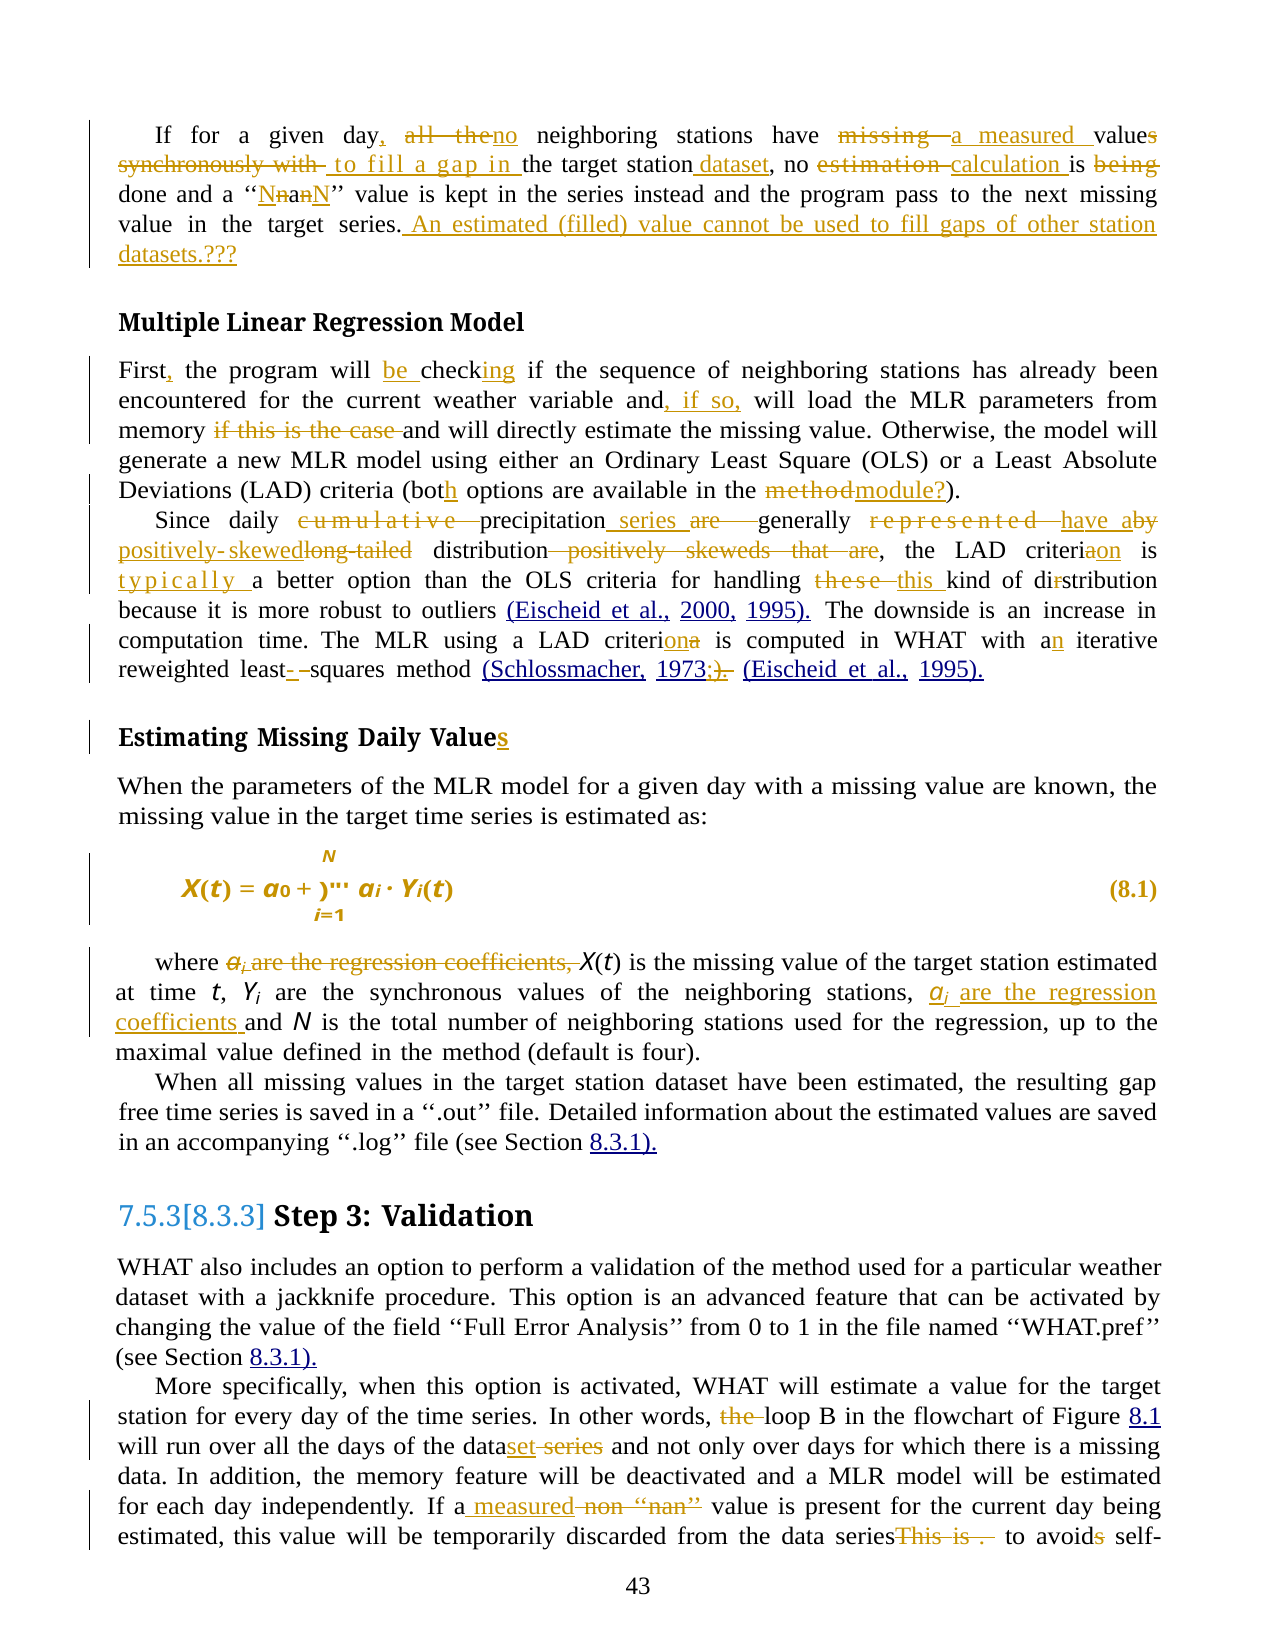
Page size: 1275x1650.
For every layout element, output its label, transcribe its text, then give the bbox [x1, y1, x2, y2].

subtitle Multiple Linear Regression Model [118, 304, 1173, 338]
text where X(t) is the missing value of the target station estimated at time t, Yi are the synchronous values of the neighboring stations, ai are the regression coefficients and N is the total number of neighboring stations used for the regression, up to the maximal value defined in the method (default is four). [115, 947, 1158, 1067]
text N [311, 853, 346, 865]
subtitle Estimating Missing Daily Values [118, 719, 1173, 754]
text More specifically, when this option is activated, WHAT will estimate a value for the target station for every day of the time series. In other words, loop B in the flowchart of Figure 8.1 will run over all the days of the dataset and not only over days for which there is a missing data. In addition, the memory feature will be deactivated and a MLR model will be estimated for each day independently. If a measured value is present for the current day being estimated, this value will be temporarily discarded from the data series to avoid self-influence of the observation on the estimation procedure. Je ne comprends pas bien comment tu fais ton jacknife. Est-ce que tu le fais en utilisant 1 à 4 valeurs des stations avoisinantes pour les jours où il y a des données observées à la station sélectionnée, et tu compares la « vraie » observation à l’estimation? Ce n’est pas clair. [117, 1371, 1162, 1550]
text WHAT also includes an option to perform a validation of the method used for a particular weather dataset with a jackknife procedure. This option is an advanced feature that can be activated by changing the value of the field ‘‘Full Error Analysis’’ from 0 to 1 in the file named ‘‘WHAT.pref’’ (see Section 8.3.1). [115, 1252, 1161, 1370]
text Since daily precipitation series generally have a positively-skewed distribution, the LAD criterion is typically a better option than the OLS criteria for handling this kind of distribution because it is more robust to outliers (Eischeid et al., 2000, 1995). The downside is an increase in computation time. The MLR using a LAD criterion is computed in WHAT with an iterative reweighted least-squares method (Schlossmacher, 1973; (Eischeid et al., 1995). [118, 505, 1158, 683]
text If for a given day, no neighboring stations have a measured value to fill a gap in the target station dataset, no calculation is done and a ‘‘NaN’’ value is kept in the series instead and the program pass to the next missing value in the target series. An estimated (filled) value cannot be used to fill gaps of other station datasets.??? [118, 120, 1158, 268]
text When the parameters of the MLR model for a given day with a missing value are known, the missing value in the target time series is estimated as: [117, 771, 1157, 829]
text i=1 [313, 905, 346, 925]
text When all missing values in the target station dataset have been estimated, the resulting gap free time series is saved in a ‘‘.out’’ file. Detailed information about the estimated values are saved in an accompanying ‘‘.log’’ file (see Section 8.3.1). [118, 1067, 1157, 1156]
text X(t) = a0 + )"' ai · Yi(t) (8.1) [104, 865, 1157, 905]
text First, the program will be checking if the sequence of neighboring stations has already been encountered for the current weather variable and, if so, will load the MLR parameters from memory and will directly estimate the missing value. Otherwise, the model will generate a new MLR model using either an Ordinary Least Square (OLS) or a Least Absolute Deviations (LAD) criteria (both options are available in the module?). [118, 356, 1158, 504]
subtitle Step 3: Validation [118, 1196, 1173, 1235]
